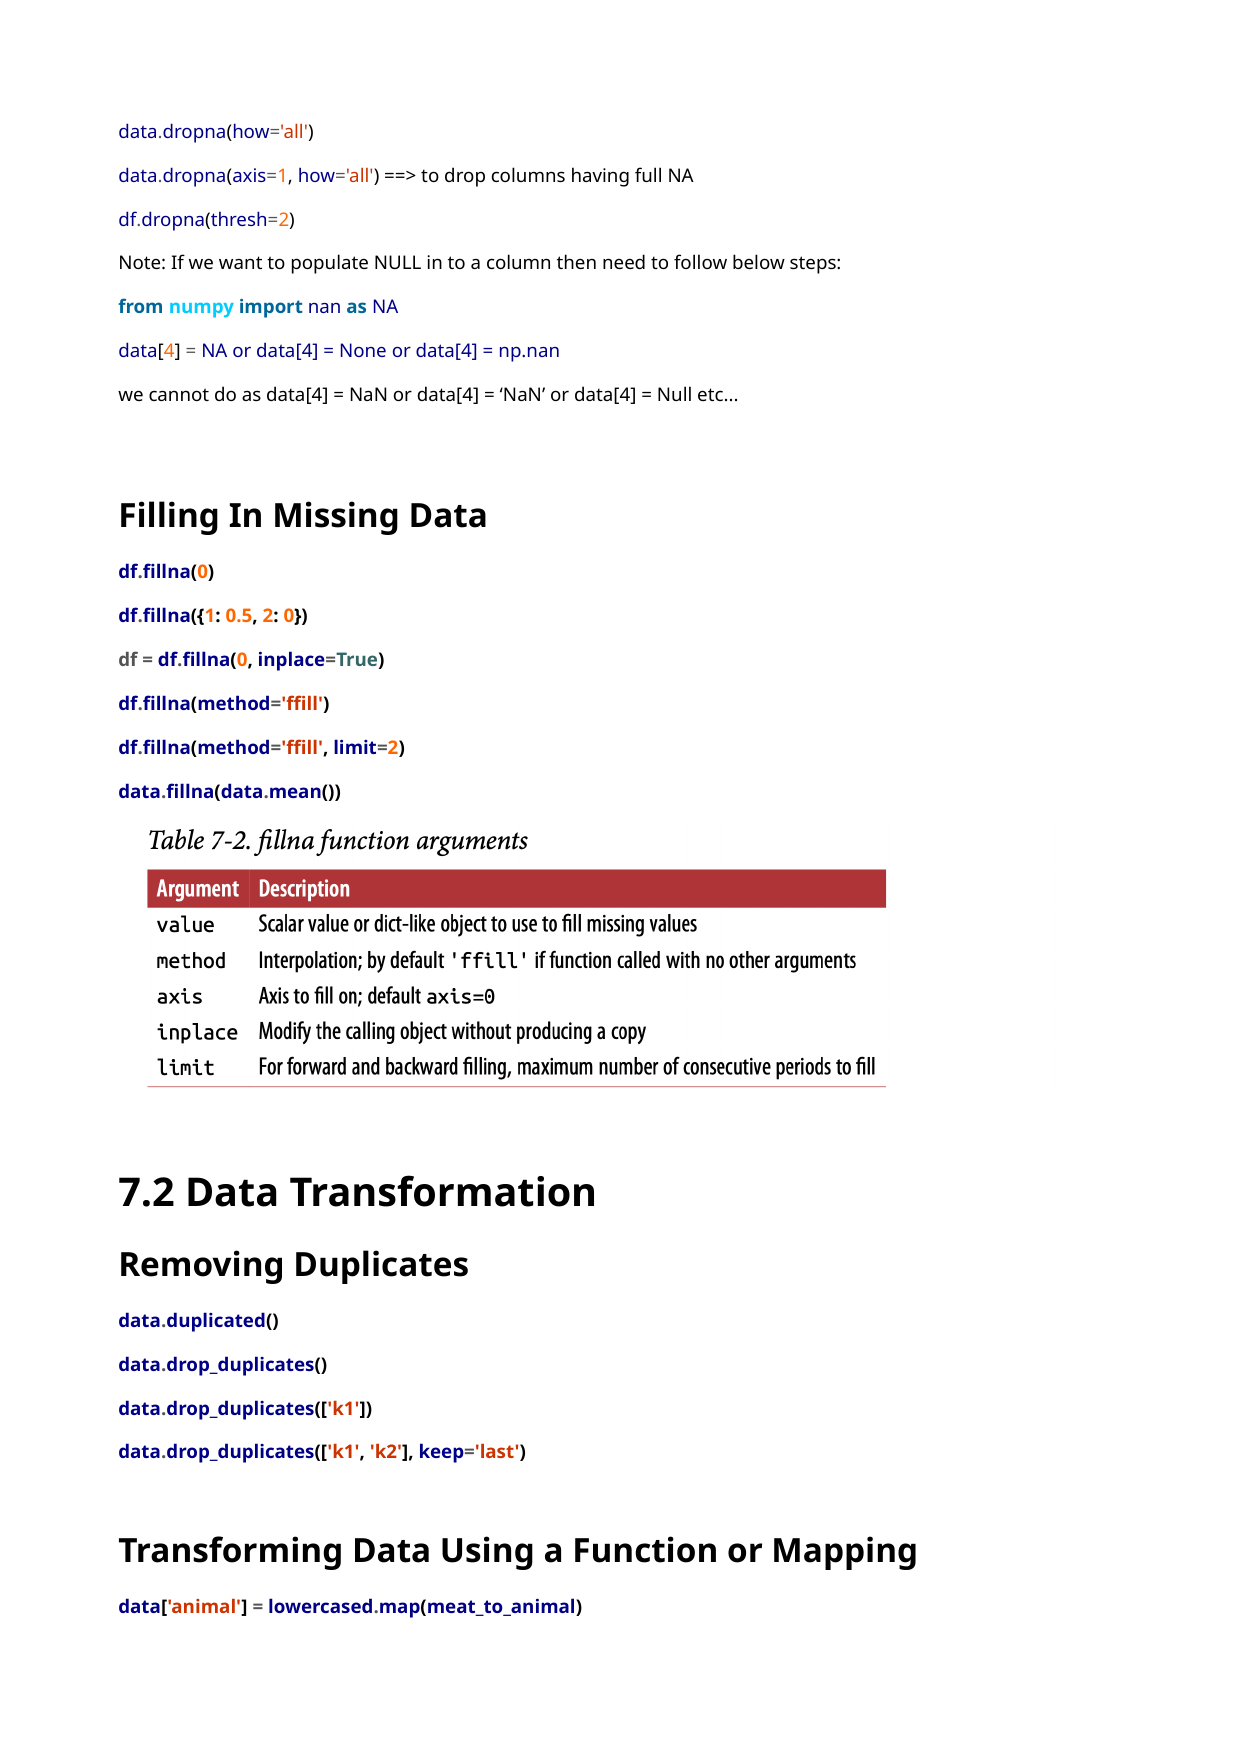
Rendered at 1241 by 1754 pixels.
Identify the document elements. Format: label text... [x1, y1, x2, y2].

text data[4] = NA or data[4] = None or data[4] = np.nan [118, 337, 1122, 363]
text 7.2 Data Transformation [118, 1164, 1122, 1218]
text df.fillna(0) [118, 559, 1122, 584]
text data.drop_duplicates(['k1']) [118, 1395, 1122, 1421]
text df.fillna(method='ffill') [118, 690, 1122, 716]
text df.fillna({1: 0.5, 2: 0}) [118, 602, 1122, 628]
text df = df.fillna(0, inplace=True) [118, 646, 1122, 672]
text df.fillna(method='ffill', limit=2) [118, 734, 1122, 759]
text Transforming Data Using a Function or Mapping [118, 1527, 1122, 1572]
text data.drop_duplicates(['k1', 'k2'], keep='last') [118, 1439, 1122, 1464]
text Note: If we want to populate NULL in to a column then need to follow below steps: [118, 250, 1122, 275]
text data.dropna(axis=1, how='all') ==> to drop columns having full NA [118, 162, 1122, 187]
text data.drop_duplicates() [118, 1351, 1122, 1377]
text data.duplicated() [118, 1307, 1122, 1333]
text Filling In Missing Data [118, 492, 1122, 537]
text df.dropna(thresh=2) [118, 206, 1122, 231]
text we cannot do as data[4] = NaN or data[4] = ‘NaN’ or data[4] = Null etc... [118, 381, 1122, 407]
text data.dropna(how='all') [118, 118, 1122, 144]
text data.fillna(data.mean()) [118, 778, 1122, 803]
text data['animal'] = lowercased.map(meat_to_animal) [118, 1593, 1122, 1619]
text Removing Duplicates [118, 1241, 1122, 1286]
text from numpy import nan as NA [118, 293, 1122, 319]
picture [118, 821, 1123, 1091]
